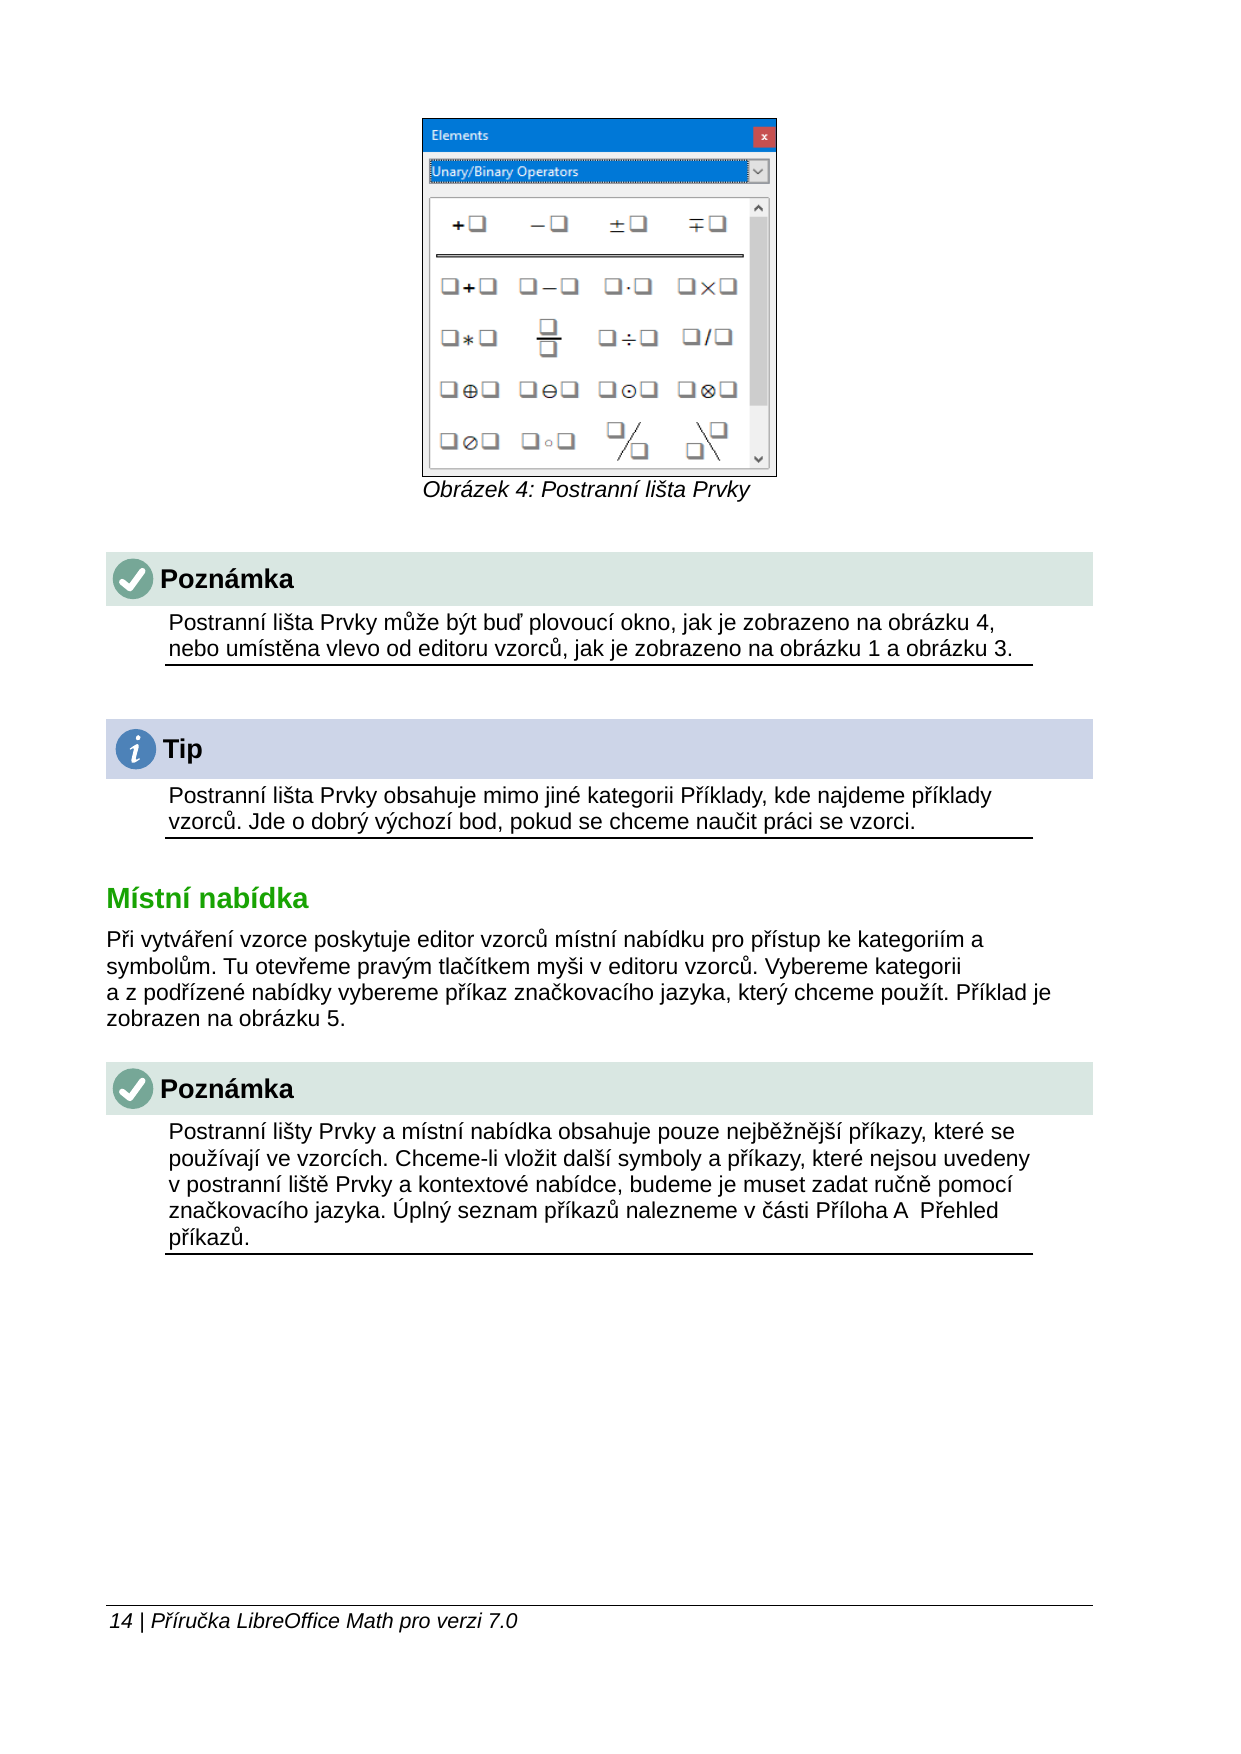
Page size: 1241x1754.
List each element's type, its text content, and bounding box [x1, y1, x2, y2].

subtitle Místní nabídka [106, 881, 1093, 914]
text Postranní lišta Prvky obsahuje mimo jiné kategorii Příklady, kde najdeme příklady vzorců. Jde o dobrý výchozí bod, pokud se chceme naučit práci se vzorci. [165, 779, 1033, 837]
subtitle Poznámka [106, 1062, 1093, 1115]
text Postranní lišta Prvky může být buď plovoucí okno, jak je zobrazeno na obrázku 4, nebo umístěna vlevo od editoru vzorců, jak je zobrazeno na obrázku 1 a obrázku 3. [165, 606, 1033, 664]
subtitle Poznámka [106, 552, 1093, 606]
text Obrázek 4: Postranní lišta Prvky [422, 477, 777, 502]
subtitle Tip [106, 719, 1093, 779]
text Postranní lišty Prvky a místní nabídka obsahuje pouze nejběžnější příkazy, které se používají ve vzorcích. Chceme-li vložit další symboly a příkazy, které nejsou uvedeny v postranní liště Prvky a kontextové nabídce, budeme je muset zadat ručně pomocí značkovacího jazyka. Úplný seznam příkazů nalezneme v části Dodatek A: Přehled příkazů. [165, 1115, 1033, 1253]
text Při vytváření vzorce poskytuje editor vzorců místní nabídku pro přístup ke kategoriím a symbolům. Tu otevřeme pravým tlačítkem myši v editoru vzorců. Vybereme kategorii a z podřízené nabídky vybereme příkaz značkovacího jazyka, který chceme použít. Příklad je zobrazen na obrázku 5. [106, 926, 1093, 1032]
picture [423, 119, 776, 476]
